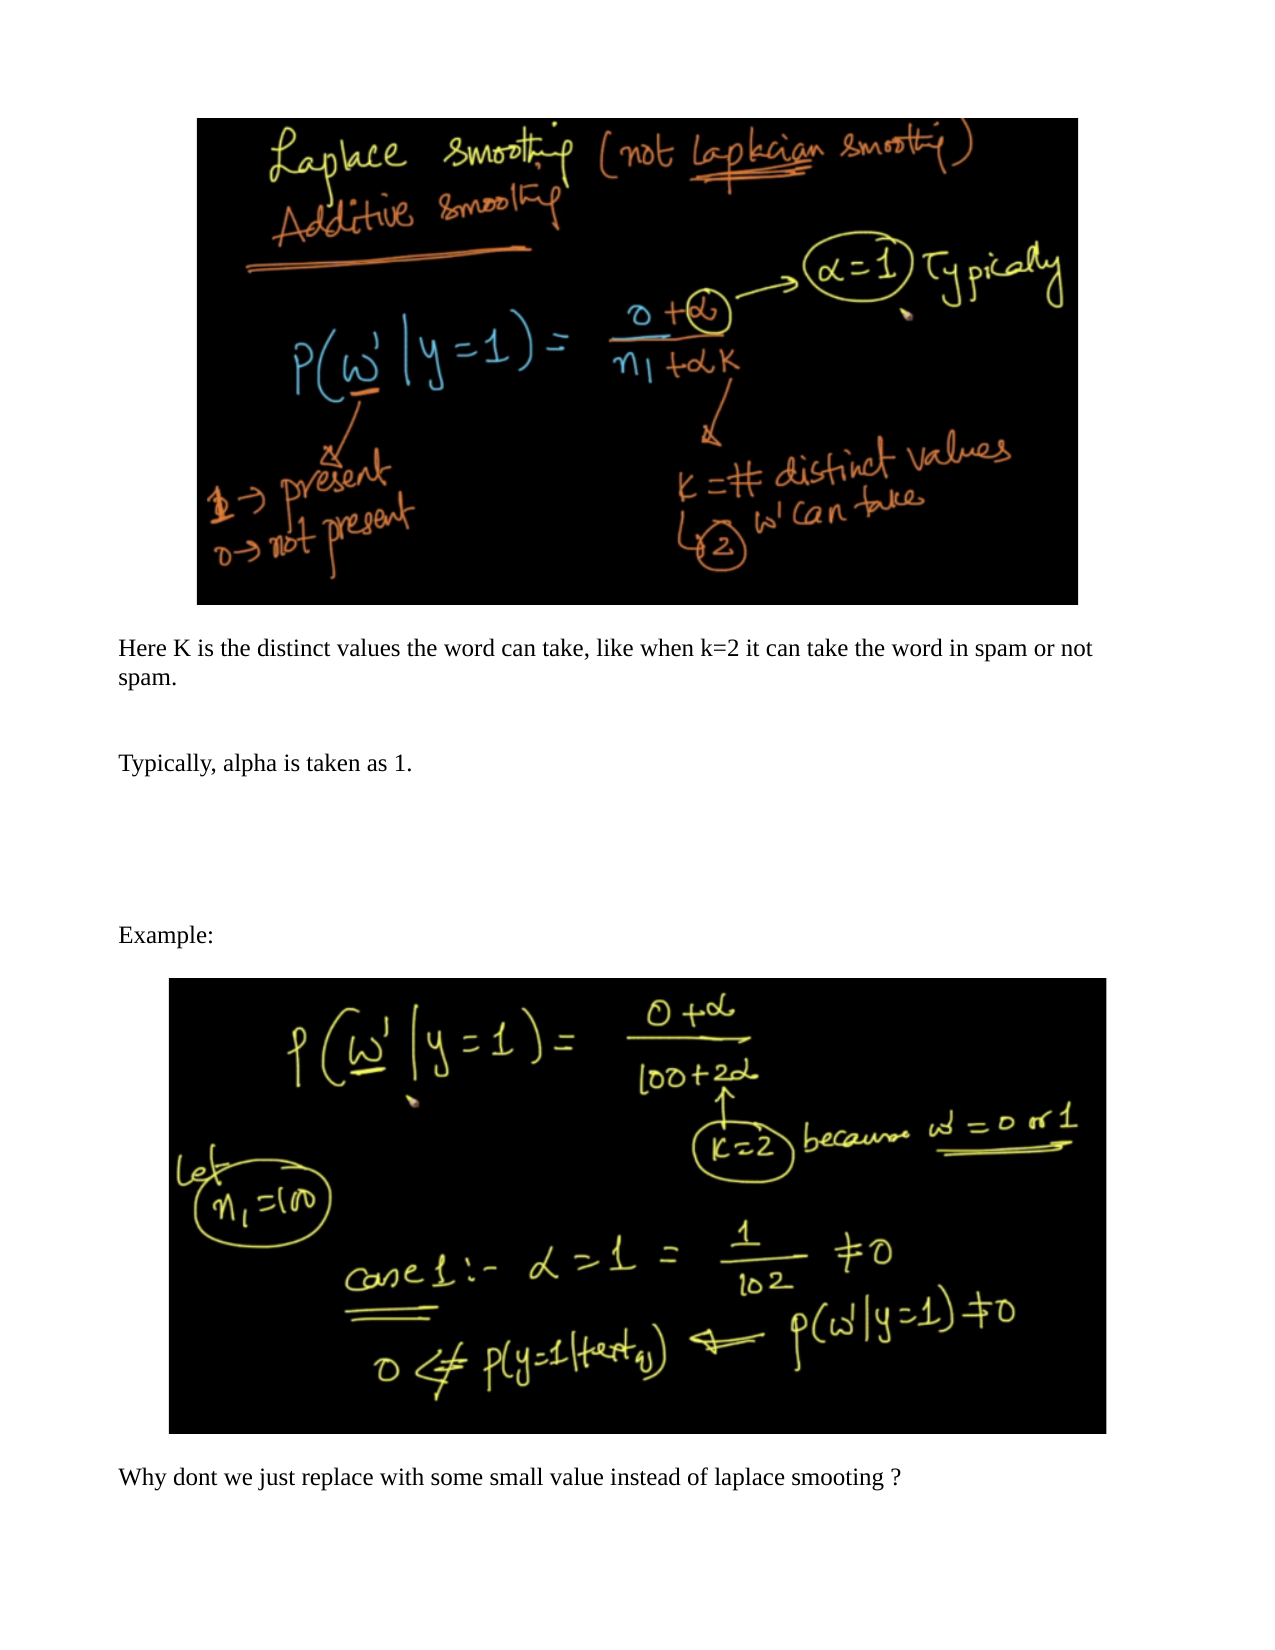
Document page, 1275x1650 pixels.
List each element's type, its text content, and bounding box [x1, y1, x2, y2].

picture [196, 118, 1079, 605]
text Why dont we just replace with some small value instead of laplace smooting ? [118, 1462, 1157, 1491]
picture [168, 978, 1107, 1434]
text Example: [118, 921, 1157, 949]
text Here K is the distinct values the word can take, like when k=2 it can take the word in spam or not spam. [118, 633, 1157, 691]
text Typically, alpha is taken as 1. [118, 748, 1157, 777]
